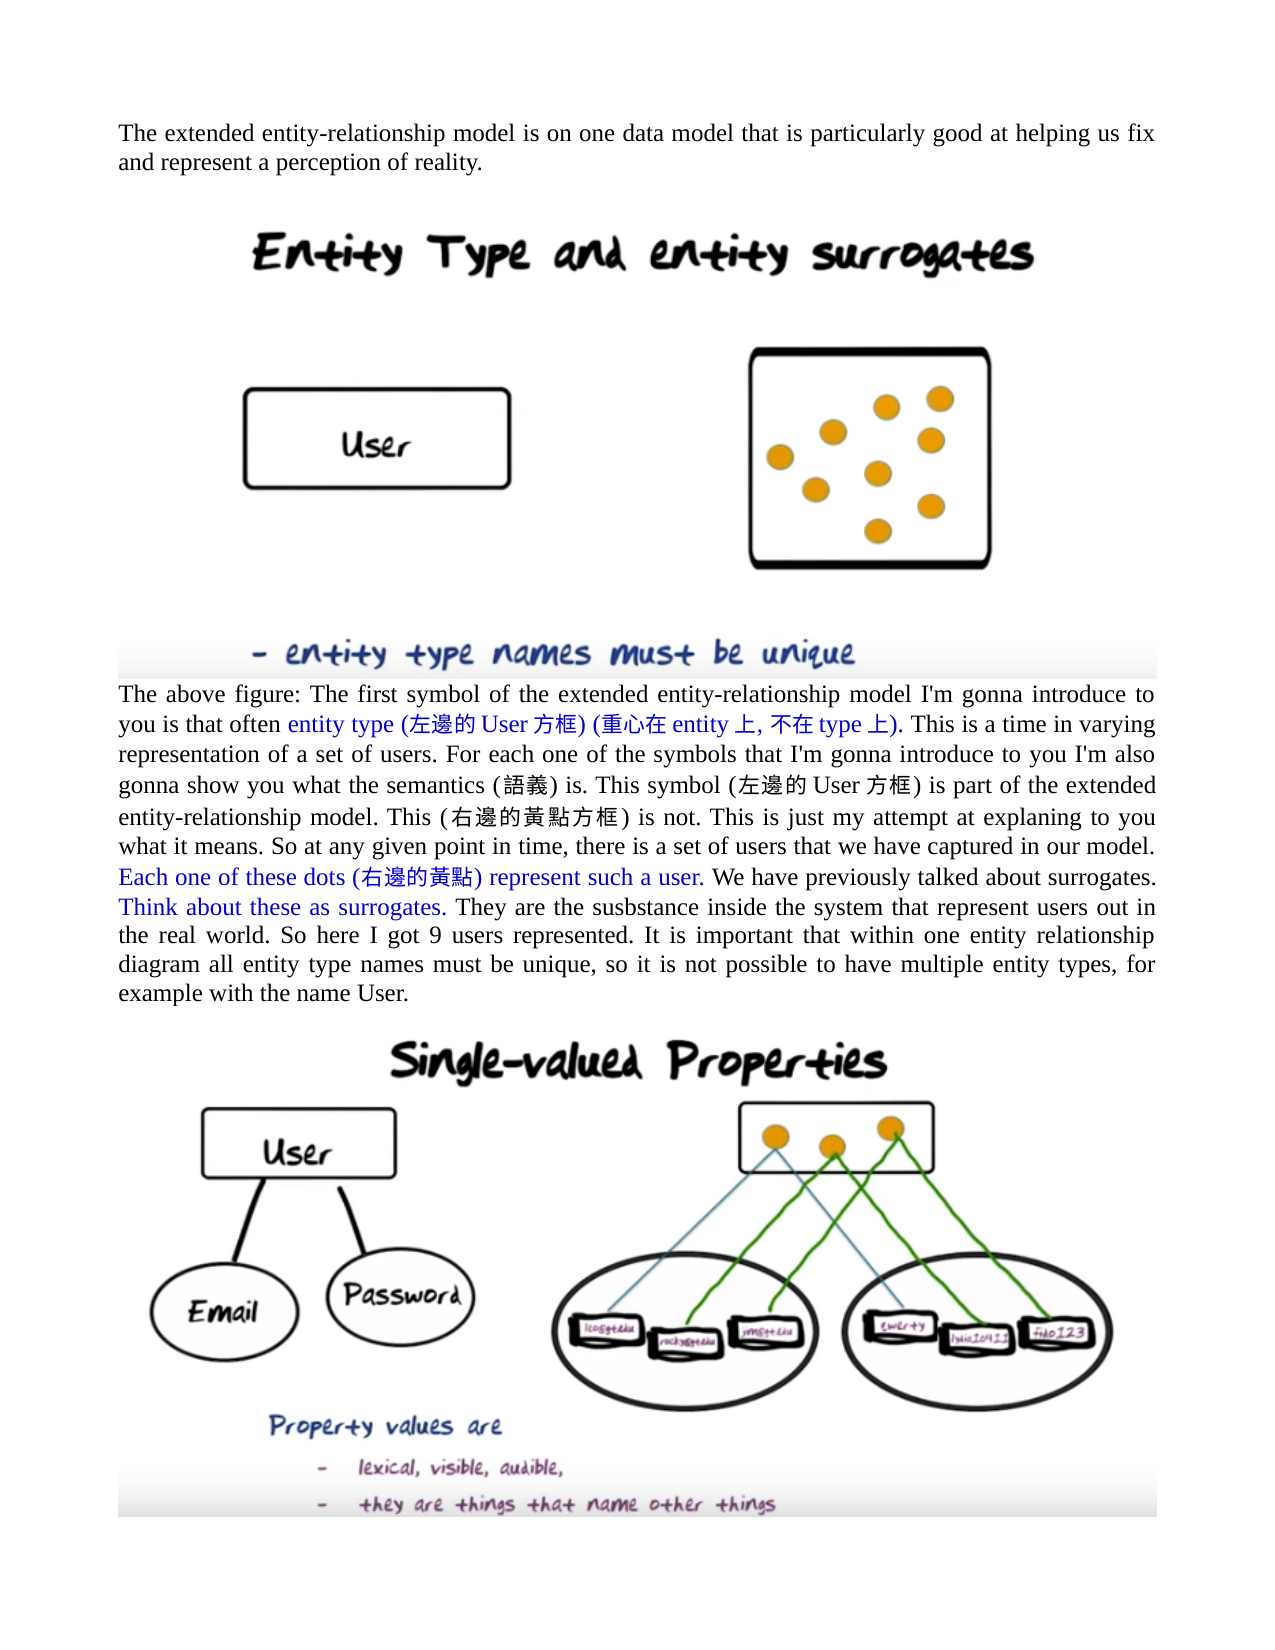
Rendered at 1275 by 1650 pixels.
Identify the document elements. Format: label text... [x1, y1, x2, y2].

picture [118, 1006, 1157, 1517]
picture [118, 204, 1157, 679]
text The extended entity-relationship model is on one data model that is particularly good at helping us fix and represent a perception of reality. [118, 118, 1157, 176]
text The above figure: The first symbol of the extended entity-relationship model I'm gonna introduce to you is that often entity type (左邊的User方框) (重心在entity上, 不在type上). This is a time in varying representation of a set of users. For each one of the symbols that I'm gonna introduce to you I'm also gonna show you what the semantics (語義) is. This symbol (左邊的User方框) is part of the extended entity-relationship model. This (右邊的黃點方框) is not. This is just my attempt at explaning to you what it means. So at any given point in time, there is a set of users that we have captured in our model. Each one of these dots (右邊的黃點) represent such a user. We have previously talked about surrogates. Think about these as surrogates. They are the susbstance inside the system that represent users out in the real world. So here I got 9 users represented. It is important that within one entity relationship diagram all entity type names must be unique, so it is not possible to have multiple entity types, for example with the name User. [118, 679, 1157, 1006]
